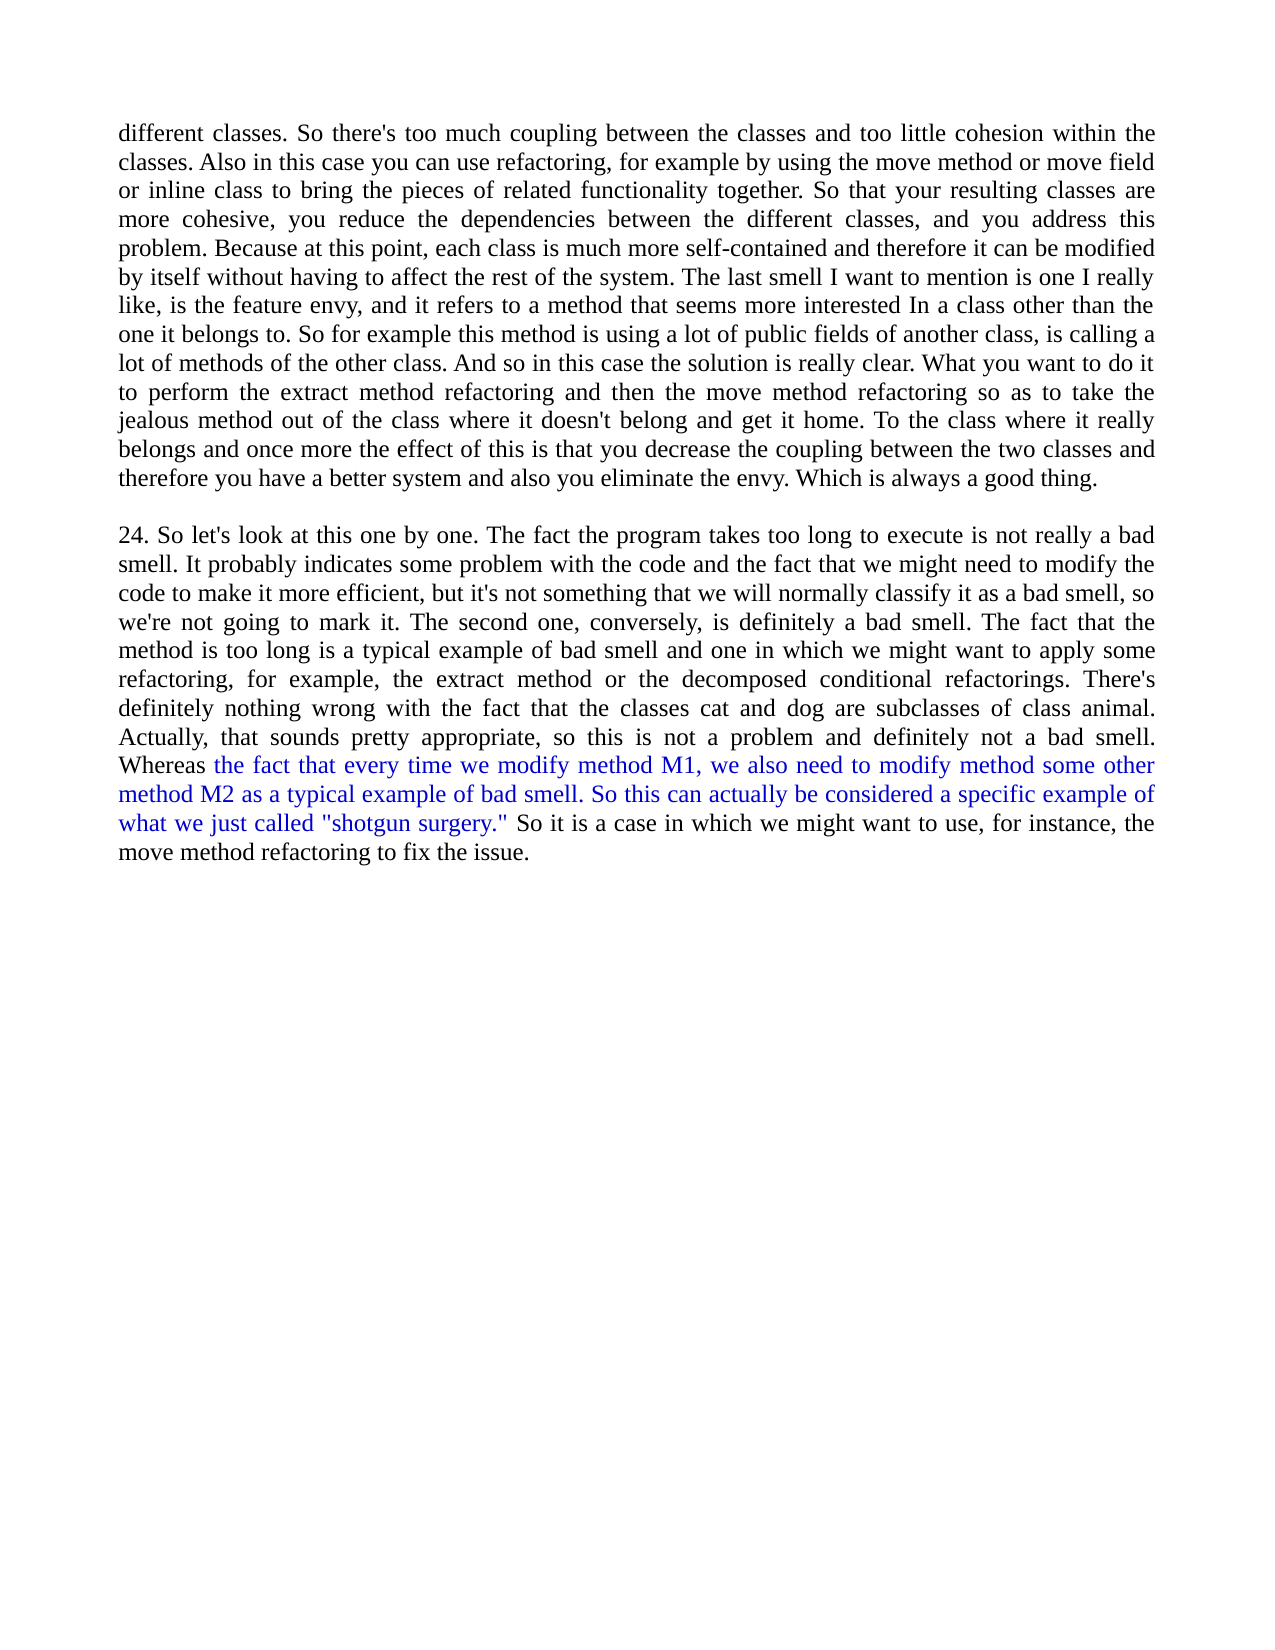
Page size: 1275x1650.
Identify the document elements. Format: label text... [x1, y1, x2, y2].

text different classes. So there's too much coupling between the classes and too little cohesion within the classes. Also in this case you can use refactoring, for example by using the move method or move field or inline class to bring the pieces of related functionality together. So that your resulting classes are more cohesive, you reduce the dependencies between the different classes, and you address this problem. Because at this point, each class is much more self-contained and therefore it can be modified by itself without having to affect the rest of the system. The last smell I want to mention is one I really like, is the feature envy, and it refers to a method that seems more interested In a class other than the one it belongs to. So for example this method is using a lot of public fields of another class, is calling a lot of methods of the other class. And so in this case the solution is really clear. What you want to do it to perform the extract method refactoring and then the move method refactoring so as to take the jealous method out of the class where it doesn't belong and get it home. To the class where it really belongs and once more the effect of this is that you decrease the coupling between the two classes and therefore you have a better system and also you eliminate the envy. Which is always a good thing. [118, 118, 1157, 492]
text 24. So let's look at this one by one. The fact the program takes too long to execute is not really a bad smell. It probably indicates some problem with the code and the fact that we might need to modify the code to make it more efficient, but it's not something that we will normally classify it as a bad smell, so we're not going to mark it. The second one, conversely, is definitely a bad smell. The fact that the method is too long is a typical example of bad smell and one in which we might want to apply some refactoring, for example, the extract method or the decomposed conditional refactorings. There's definitely nothing wrong with the fact that the classes cat and dog are subclasses of class animal. Actually, that sounds pretty appropriate, so this is not a problem and definitely not a bad smell. Whereas the fact that every time we modify method M1, we also need to modify method some other method M2 as a typical example of bad smell. So this can actually be considered a specific example of what we just called "shotgun surgery." So it is a case in which we might want to use, for instance, the move method refactoring to fix the issue. [118, 521, 1157, 866]
